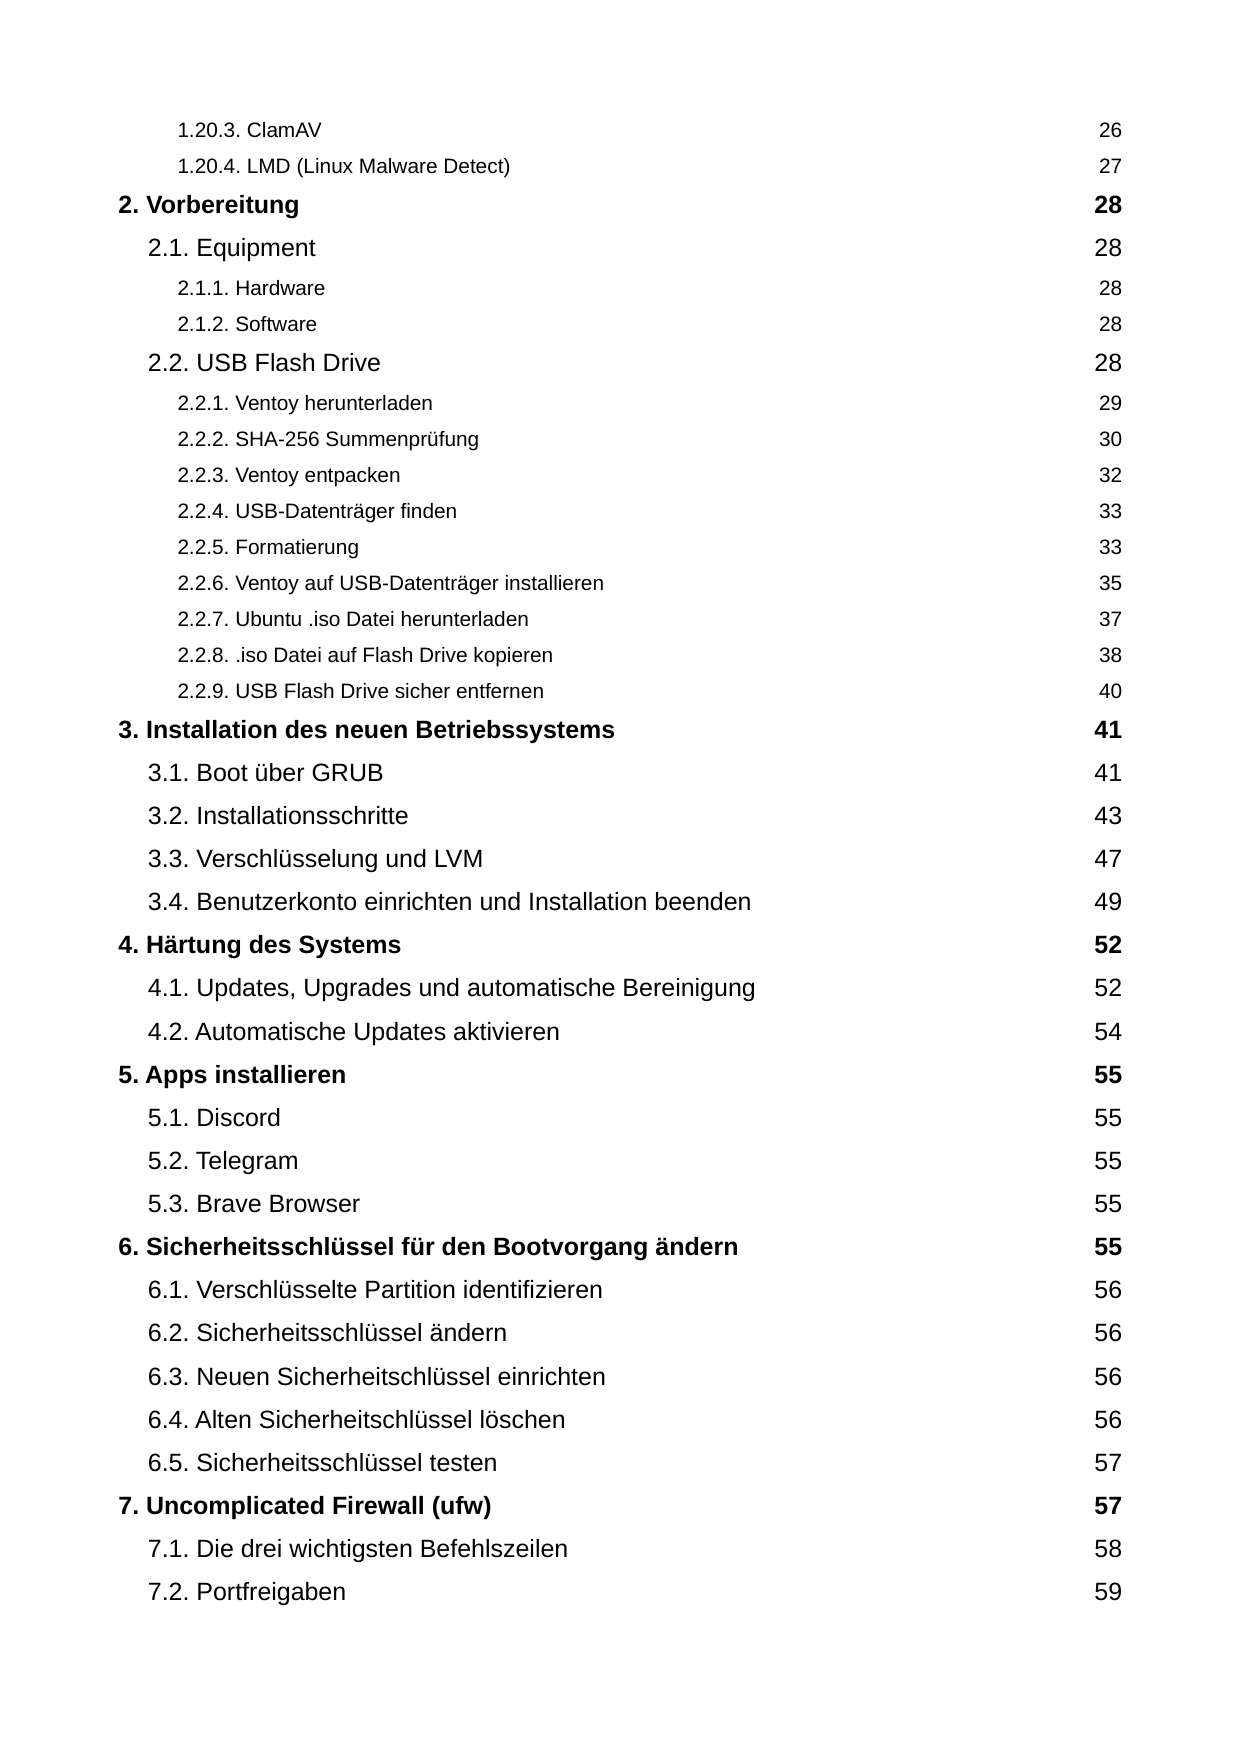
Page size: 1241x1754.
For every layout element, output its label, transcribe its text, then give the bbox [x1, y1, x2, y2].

text 6.5. Sicherheitsschlüssel testen 57 [148, 1448, 1122, 1477]
text 3.2. Installationsschritte 43 [148, 801, 1122, 830]
text 6.1. Verschlüsselte Partition identifizieren 56 [148, 1275, 1122, 1304]
text 4. Härtung des Systems 52 [118, 930, 1122, 959]
text 1.20.3. ClamAV 26 [177, 118, 1122, 142]
text 2.2.8. .iso Datei auf Flash Drive kopieren 38 [177, 643, 1122, 667]
text 6. Sicherheitsschlüssel für den Bootvorgang ändern 55 [118, 1232, 1122, 1261]
text 4.1. Updates, Upgrades und automatische Bereinigung 52 [148, 973, 1122, 1002]
text 4.2. Automatische Updates aktivieren 54 [148, 1017, 1122, 1045]
text 2.2.5. Formatierung 33 [177, 535, 1122, 559]
text 5.3. Brave Browser 55 [148, 1189, 1122, 1218]
text 2.2.7. Ubuntu .iso Datei herunterladen 37 [177, 607, 1122, 631]
text 3. Installation des neuen Betriebssystems 41 [118, 715, 1122, 743]
text 5.2. Telegram 55 [148, 1146, 1122, 1175]
text 3.3. Verschlüsselung und LVM 47 [148, 844, 1122, 873]
text 6.2. Sicherheitsschlüssel ändern 56 [148, 1318, 1122, 1347]
text 5.1. Discord 55 [148, 1103, 1122, 1132]
text 2.2.2. SHA-256 Summenprüfung 30 [177, 427, 1122, 451]
text 3.4. Benutzerkonto einrichten und Installation beenden 49 [148, 887, 1122, 916]
text 7.2. Portfreigaben 59 [148, 1577, 1122, 1606]
text 3.1. Boot über GRUB 41 [148, 758, 1122, 787]
text 5. Apps installieren 55 [118, 1060, 1122, 1088]
text 7. Uncomplicated Firewall (ufw) 57 [118, 1491, 1122, 1520]
text 2.2.4. USB-Datenträger finden 33 [177, 499, 1122, 523]
text 2.2.6. Ventoy auf USB-Datenträger installieren 35 [177, 571, 1122, 595]
text 2.1.1. Hardware 28 [177, 276, 1122, 300]
text 2.2.3. Ventoy entpacken 32 [177, 463, 1122, 487]
text 2.1.2. Software 28 [177, 312, 1122, 336]
text 6.4. Alten Sicherheitschlüssel löschen 56 [148, 1405, 1122, 1433]
text 2. Vorbereitung 28 [118, 190, 1122, 219]
text 1.20.4. LMD (Linux Malware Detect) 27 [177, 154, 1122, 178]
text 2.2. USB Flash Drive 28 [148, 348, 1122, 377]
text 2.2.9. USB Flash Drive sicher entfernen 40 [177, 679, 1122, 703]
text 2.1. Equipment 28 [148, 233, 1122, 262]
text 2.2.1. Ventoy herunterladen 29 [177, 391, 1122, 415]
text 7.1. Die drei wichtigsten Befehlszeilen 58 [148, 1534, 1122, 1563]
text 6.3. Neuen Sicherheitschlüssel einrichten 56 [148, 1362, 1122, 1390]
